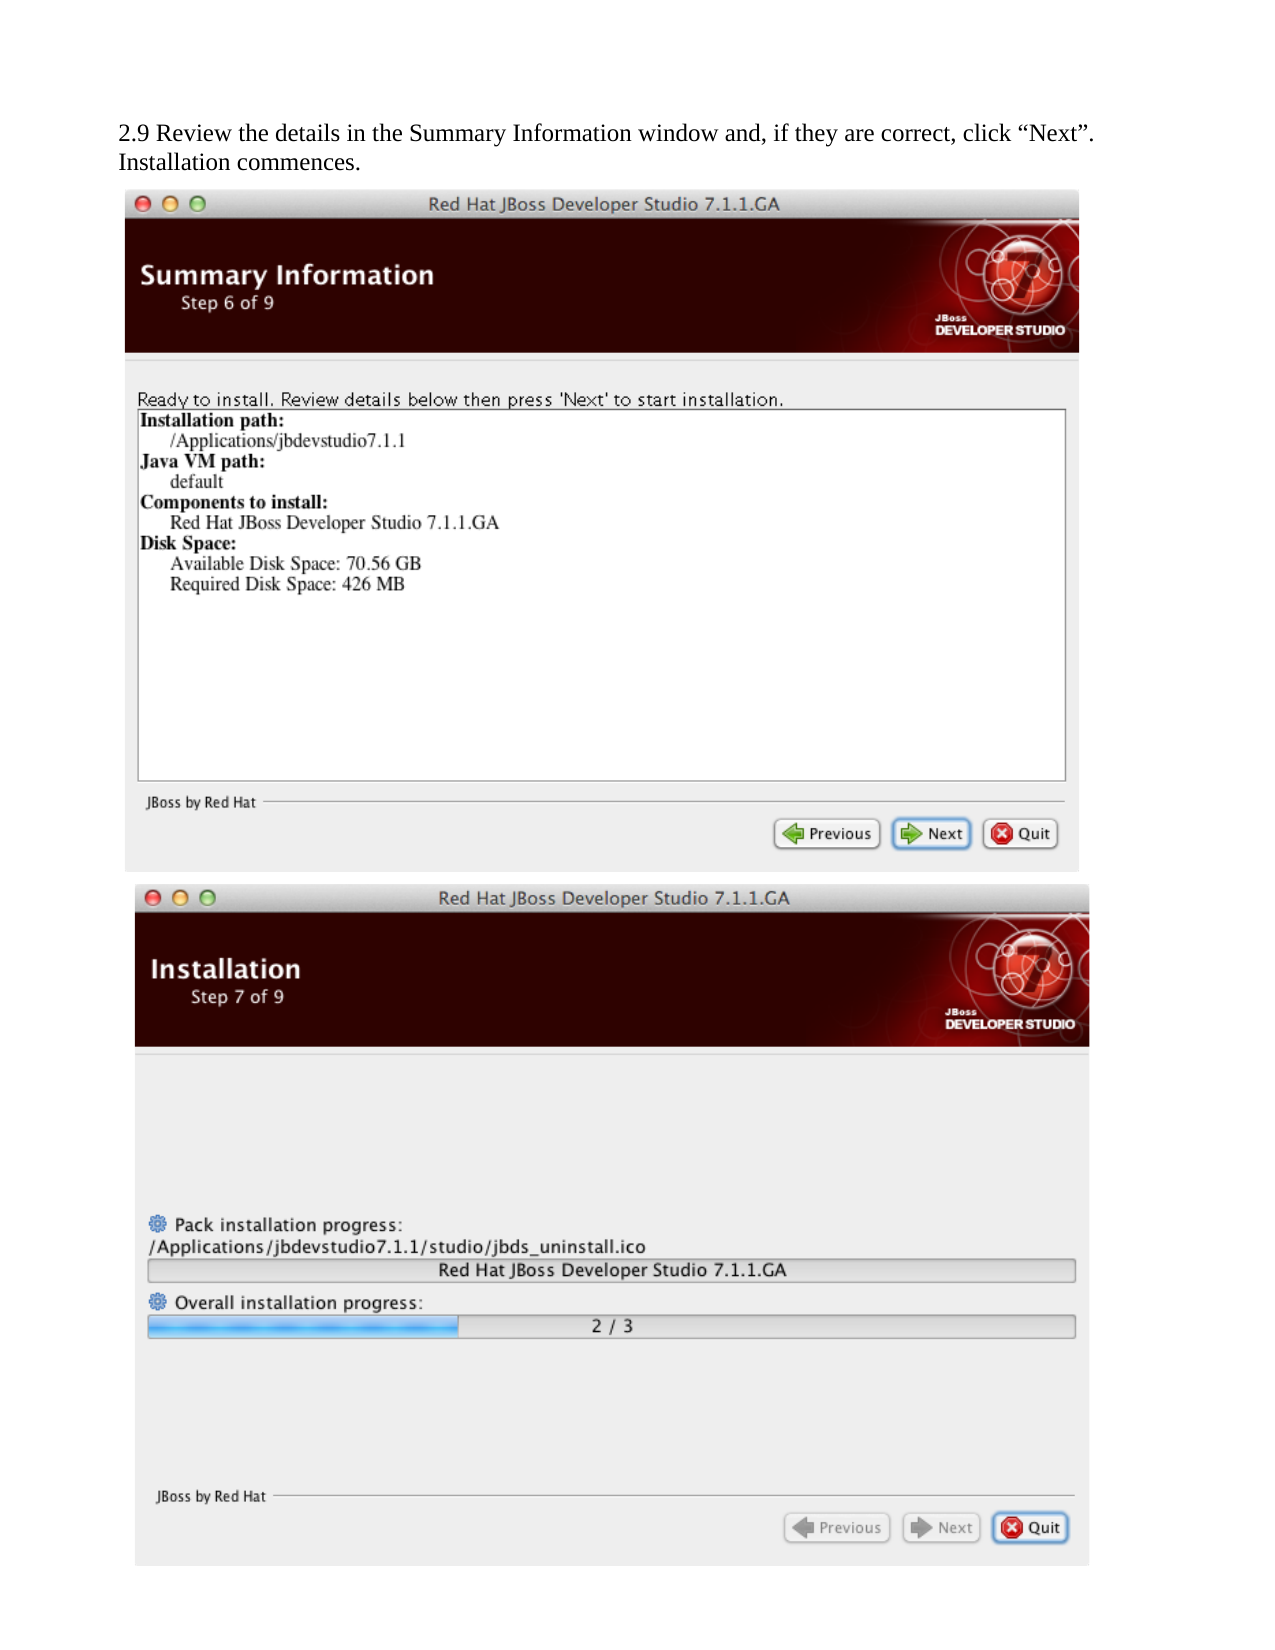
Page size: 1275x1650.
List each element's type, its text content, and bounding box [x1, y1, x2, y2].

picture [124, 189, 1080, 872]
picture [134, 884, 1090, 1566]
text 2.9 Review the details in the Summary Information window and, if they are correct, click “Next”. Installation commences. [118, 118, 1157, 176]
